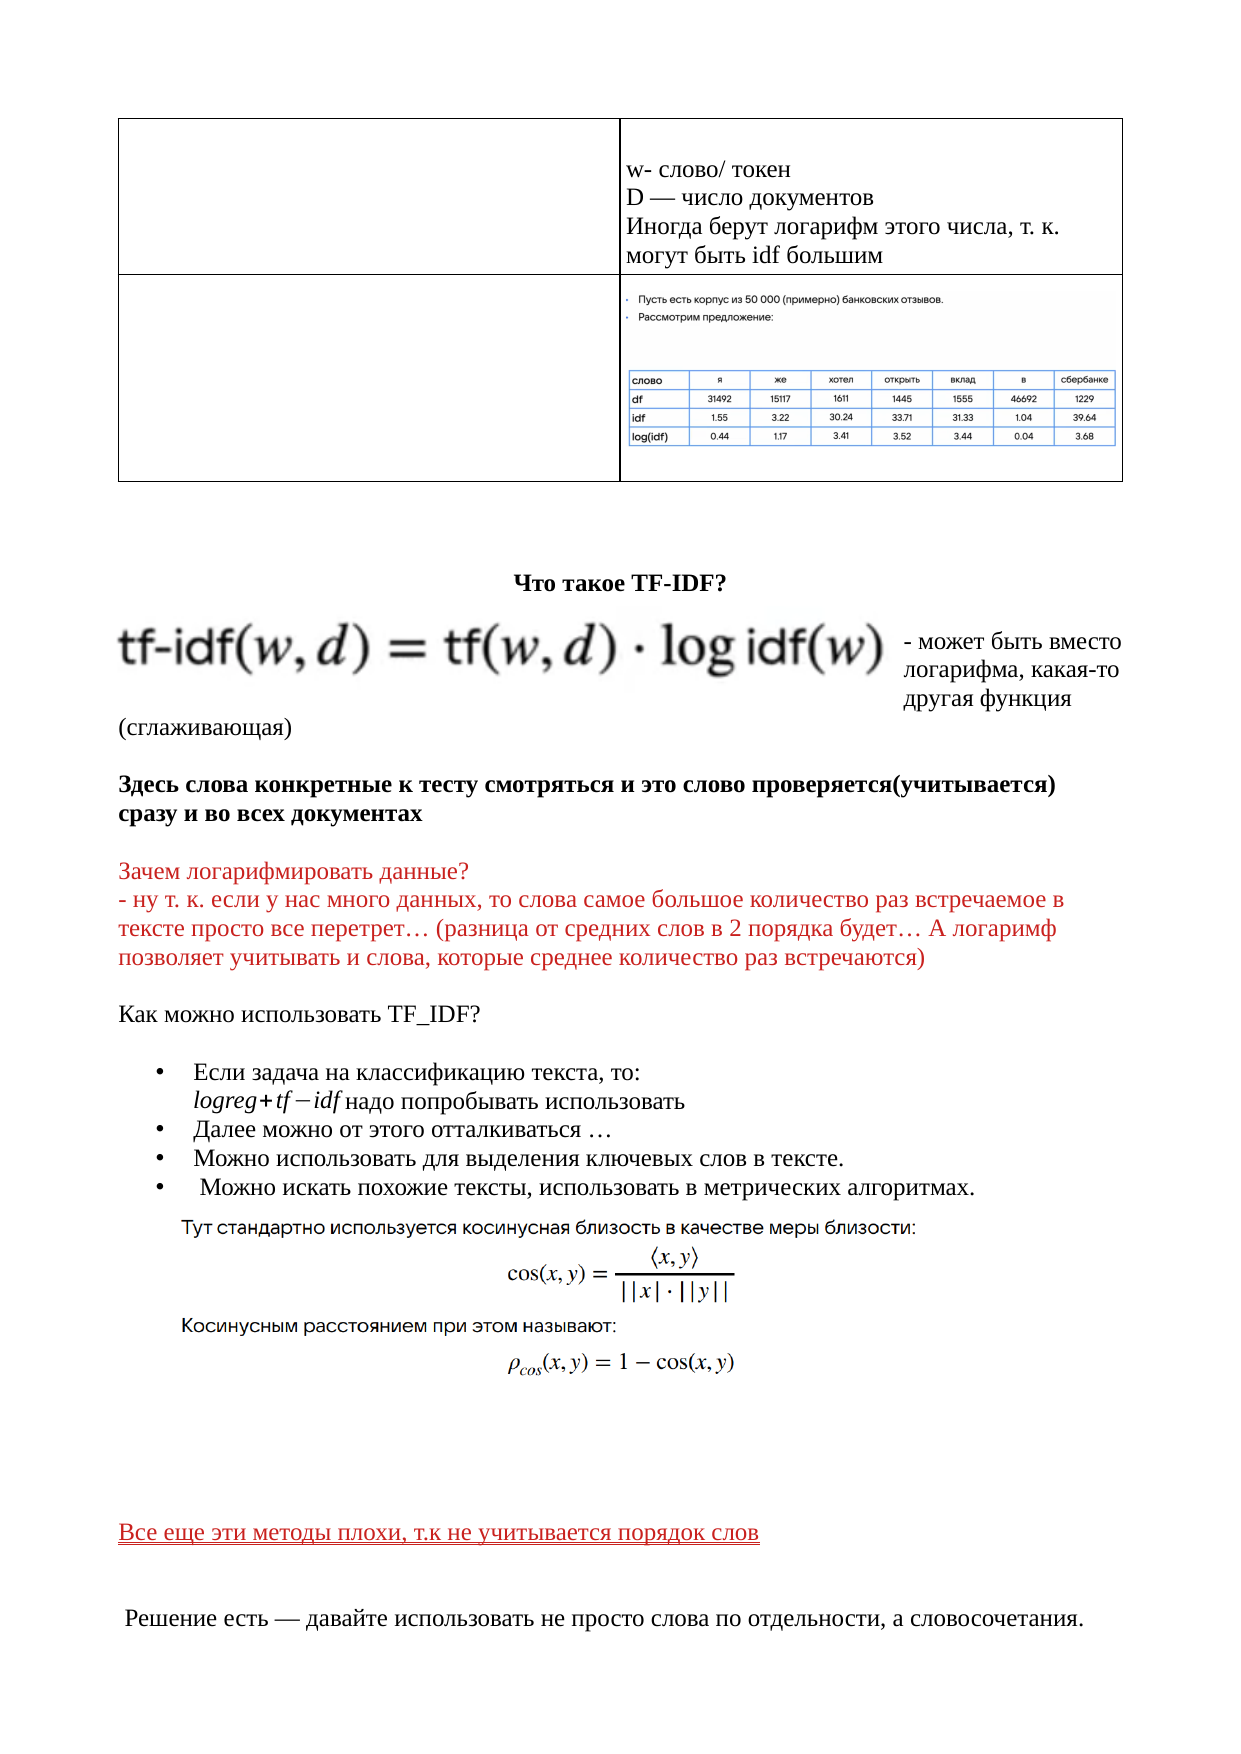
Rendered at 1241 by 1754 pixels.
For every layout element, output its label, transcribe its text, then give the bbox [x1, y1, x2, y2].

text Все еще эти методы плохи, т.к не учитывается порядок слов [118, 1517, 1122, 1546]
list надо попробывать использовать [156, 1086, 1122, 1114]
table_cell [119, 119, 619, 274]
text Зачем логарифмировать данные? [118, 856, 1122, 884]
text Решение есть — давайте использовать не просто слова по отдельности, а словосочетания. [118, 1603, 1122, 1632]
text - может быть вместо логарифма, какая-то другая функция (сглаживающая) [118, 626, 1122, 741]
list Можно искать похожие тексты, использовать в метрических алгоритмах. [156, 1172, 1122, 1201]
list Если задача на классификацию текста, то: [156, 1057, 1122, 1086]
table_cell w- слово/ токен D — число документов Иногда берут логарифм этого числа, т. к. могут быть idf большим [621, 119, 1122, 274]
table_cell [621, 275, 1122, 481]
text Здесь слова конкретные к тесту смотряться и это слово проверяется(учитывается) сразу и во всех документах [118, 769, 1122, 827]
list Далее можно от этого отталкиваться … [156, 1114, 1122, 1143]
text Что такое TF-IDF? [118, 568, 1122, 597]
picture [174, 1210, 923, 1390]
picture [625, 291, 1117, 447]
list Можно использовать для выделения ключевых слов в тексте. [156, 1143, 1122, 1172]
picture [90, 606, 904, 693]
text - ну т. к. если у нас много данных, то слова самое большое количество раз встречаемое в тексте просто все перетрет… (разница от средних слов в 2 порядка будет… А логаримф позволяет учитывать и слова, которые среднее количество раз встречаются) [118, 884, 1122, 971]
table_cell [119, 275, 619, 481]
text Как можно использовать TF_IDF? [118, 999, 1122, 1028]
